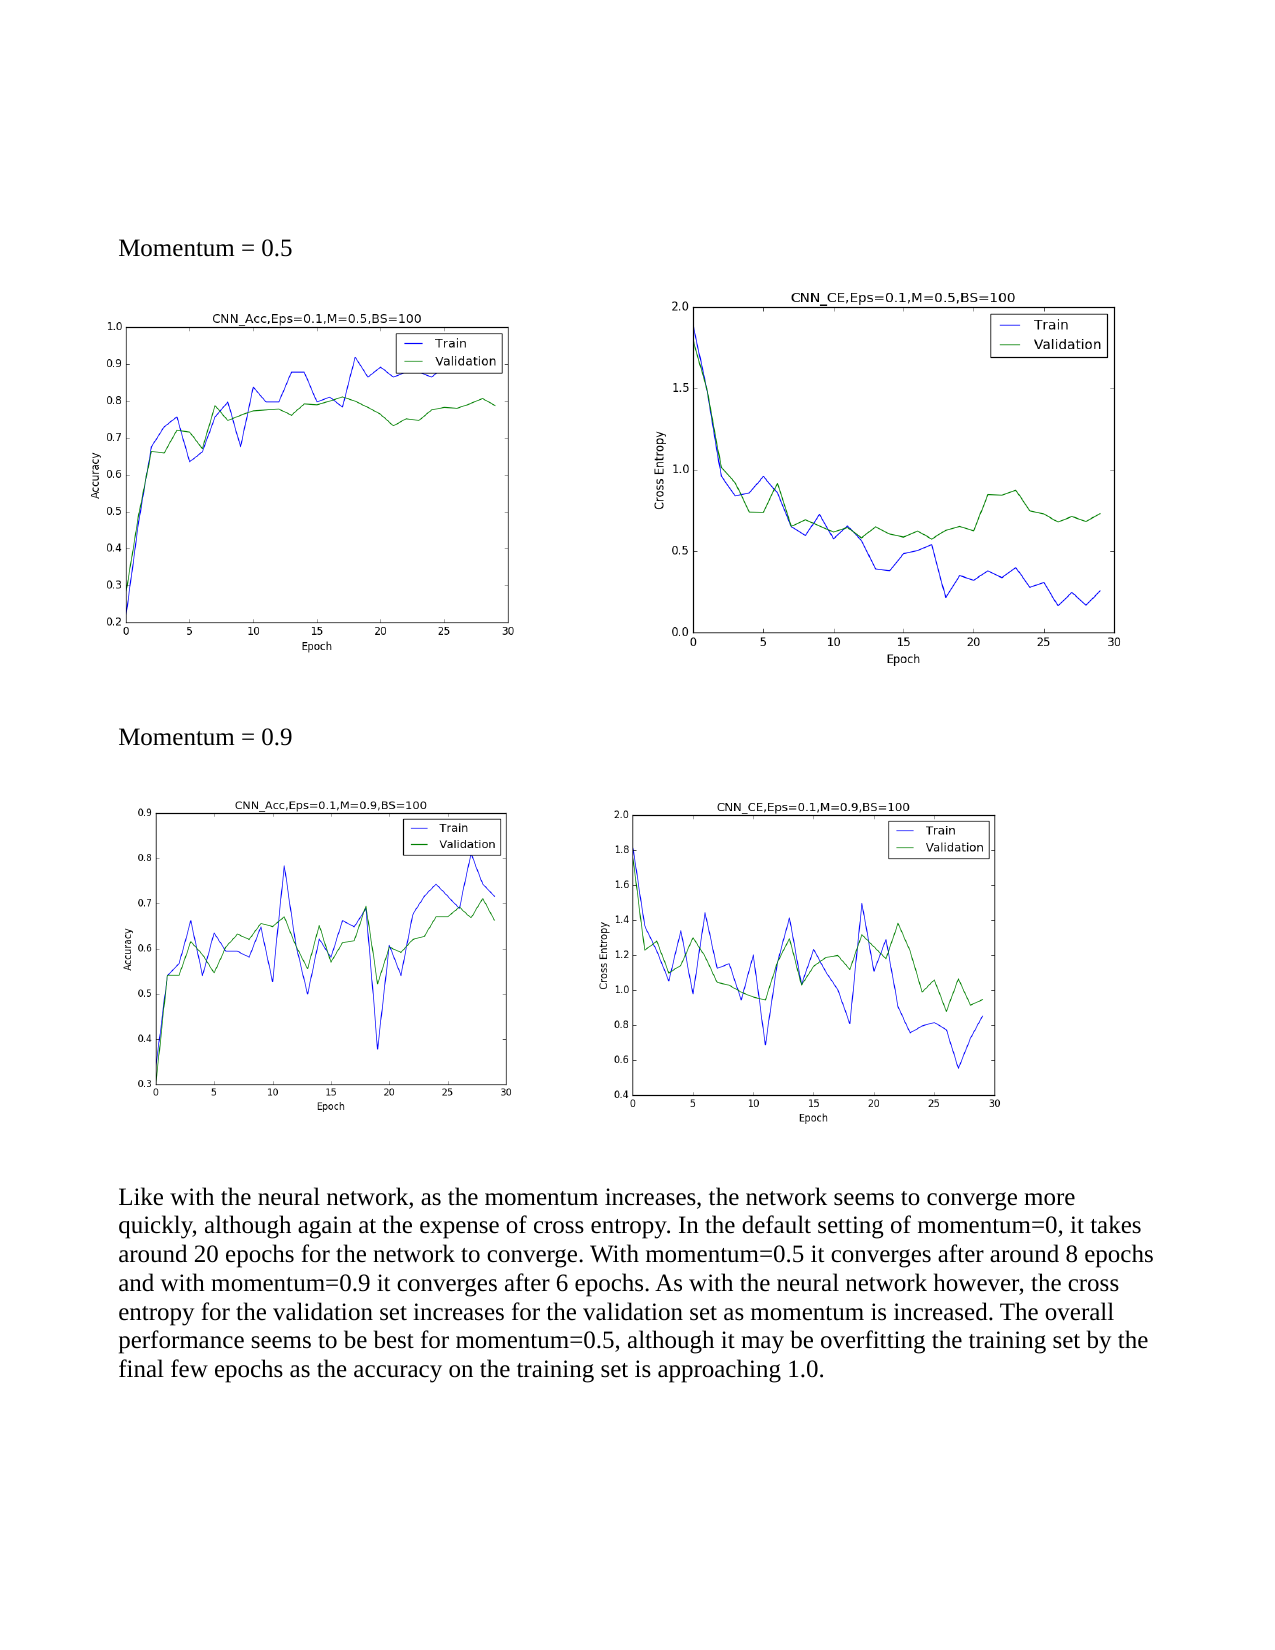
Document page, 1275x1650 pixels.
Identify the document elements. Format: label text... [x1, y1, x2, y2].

picture [625, 266, 1168, 673]
picture [64, 290, 557, 659]
text Momentum = 0.9 [118, 722, 1157, 751]
picture [574, 780, 1040, 1130]
picture [99, 779, 551, 1118]
text Momentum = 0.5 [118, 233, 1157, 262]
text Like with the neural network, as the momentum increases, the network seems to converge more quickly, although again at the expense of cross entropy. In the default setting of momentum=0, it takes around 20 epochs for the network to converge. With momentum=0.5 it converges after around 8 epochs and with momentum=0.9 it converges after 6 epochs. As with the neural network however, the cross entropy for the validation set increases for the validation set as momentum is increased. The overall performance seems to be best for momentum=0.5, although it may be overfitting the training set by the final few epochs as the accuracy on the training set is approaching 1.0. [118, 1182, 1157, 1383]
